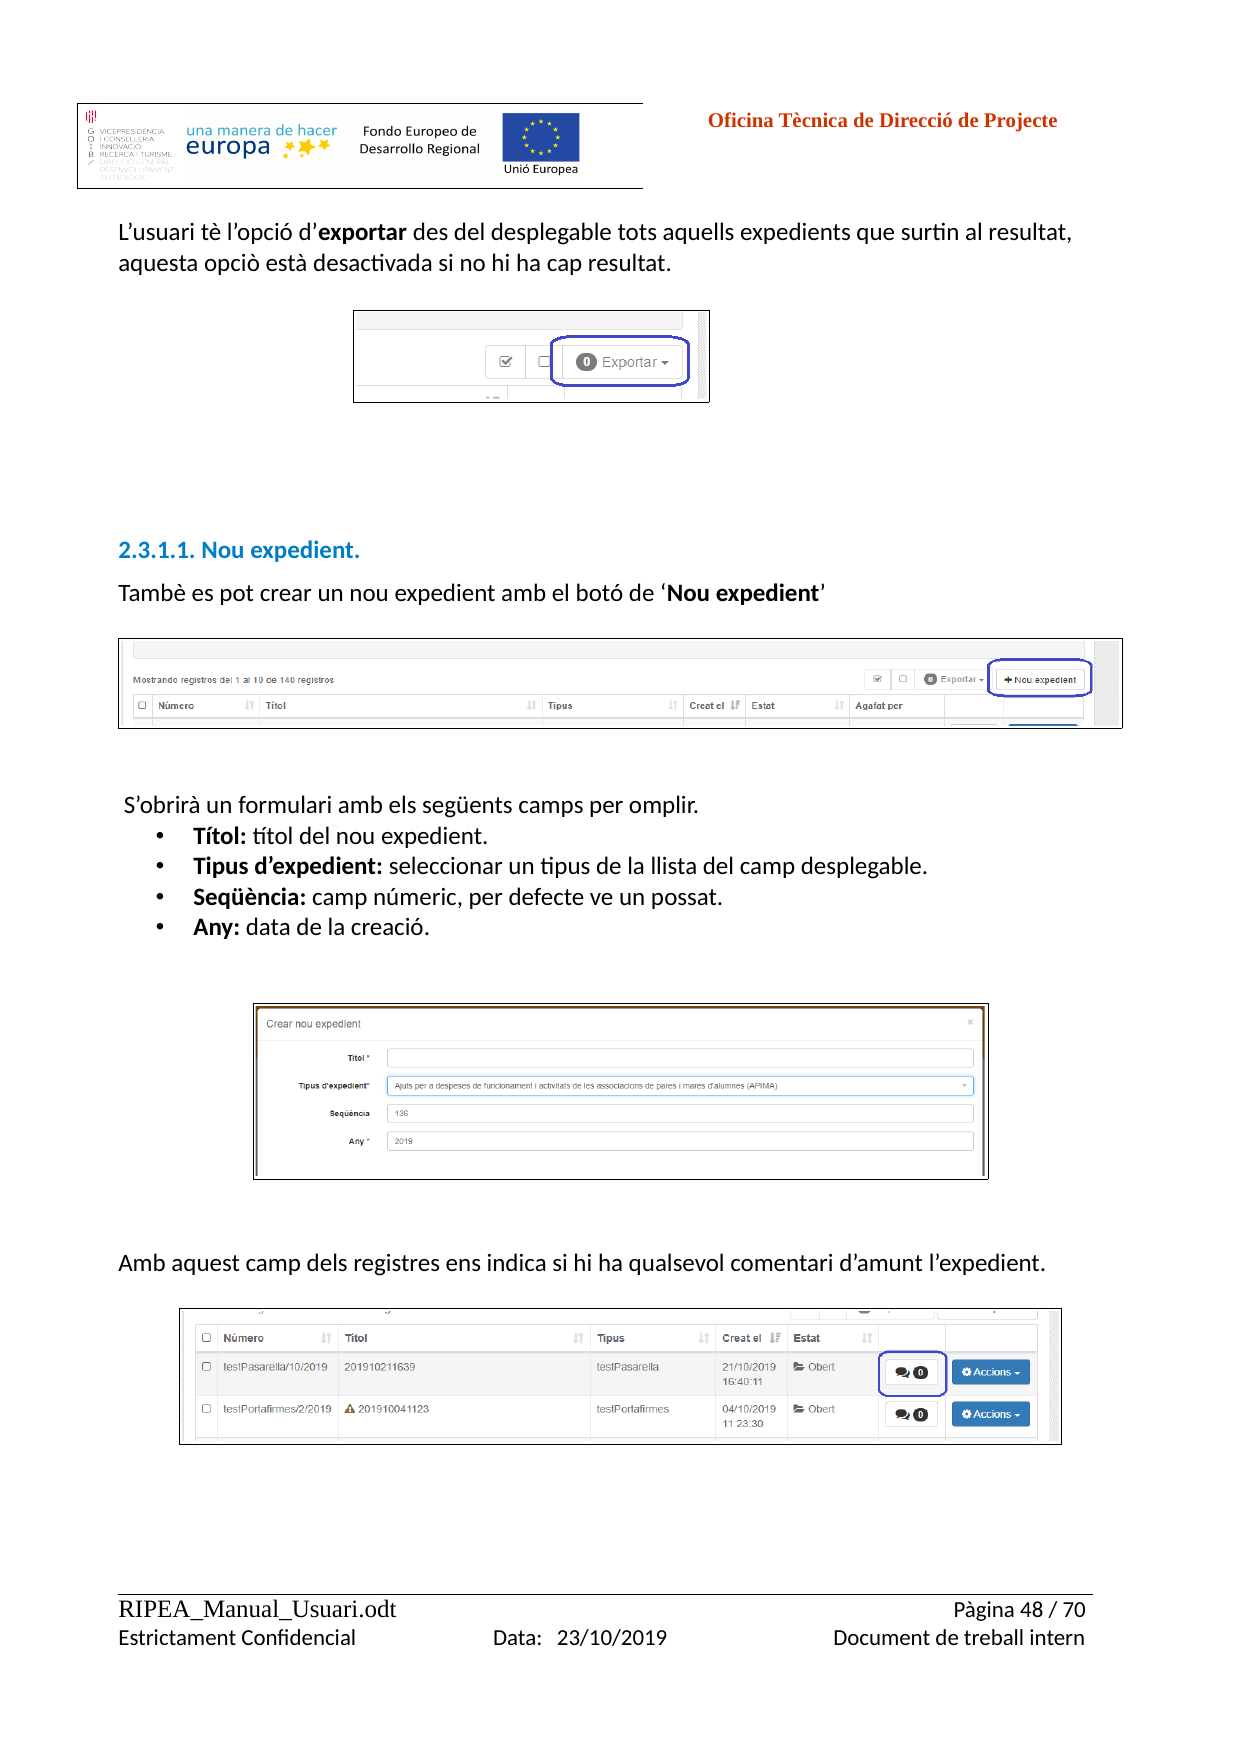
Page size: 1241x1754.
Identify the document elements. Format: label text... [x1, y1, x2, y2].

list Tipus d’expedient: seleccionar un tipus de la llista del camp desplegable. [156, 850, 1122, 881]
text S’obrirà un formulari amb els següents camps per omplir. [118, 789, 1122, 820]
picture [255, 1006, 985, 1176]
picture [184, 108, 585, 182]
list Seqüència: camp númeric, per defecte ve un possat. [156, 881, 1122, 911]
picture [356, 312, 707, 399]
picture [181, 1311, 1059, 1441]
subtitle 2.3.1.1. Nou expedient. [118, 534, 1122, 564]
text Tambè es pot crear un nou expedient amb el botó de ‘Nou expedient’ [118, 577, 1122, 608]
text L’usuari tè l’opció d’exportar des del desplegable tots aquells expedients que surtin al resultat, aquesta opciò està desactivada si no hi ha cap resultat. [118, 216, 1122, 277]
text Amb aquest camp dels registres ens indica si hi ha qualsevol comentari d’amunt l’expedient. [118, 1247, 1122, 1278]
picture [121, 641, 1119, 726]
list Títol: títol del nou expedient. [156, 820, 1122, 850]
list Any: data de la creació. [156, 911, 1122, 942]
picture [82, 108, 178, 182]
